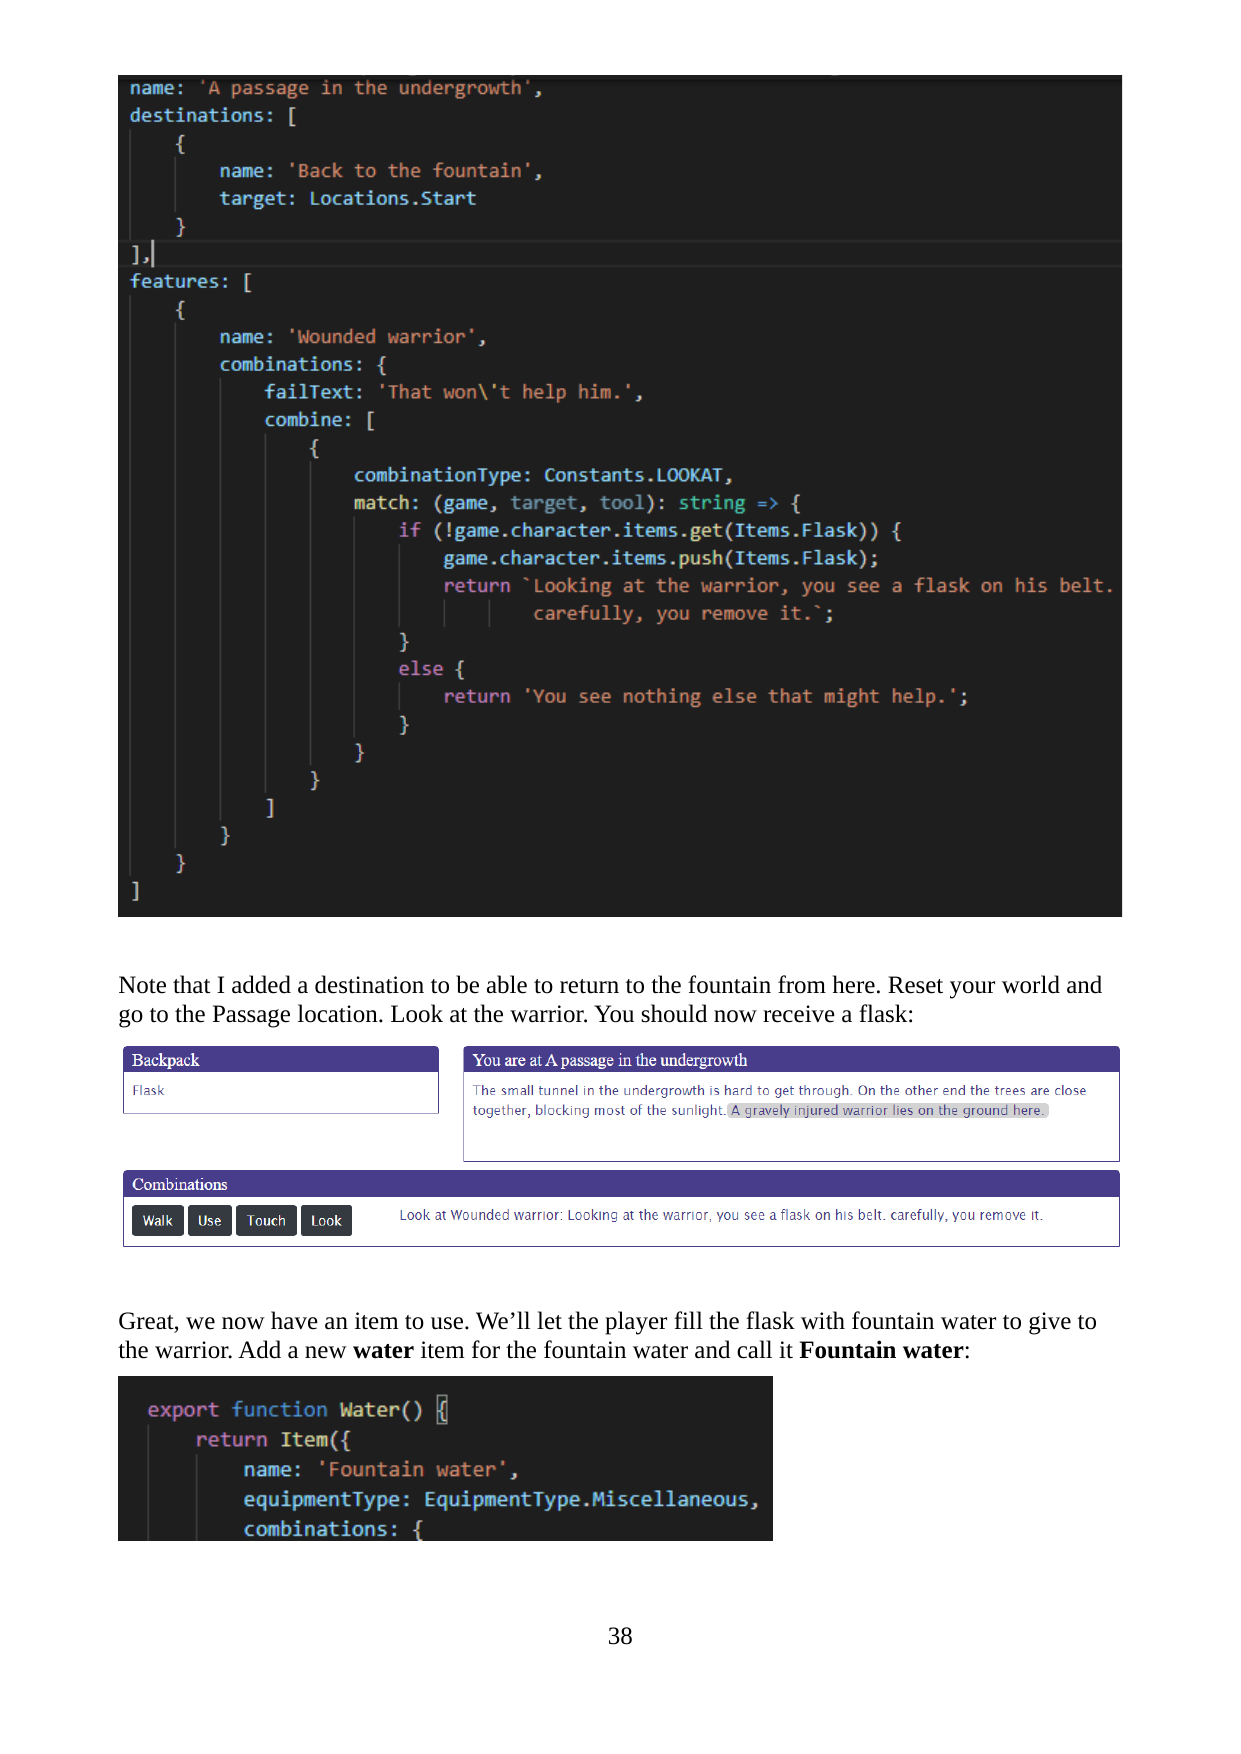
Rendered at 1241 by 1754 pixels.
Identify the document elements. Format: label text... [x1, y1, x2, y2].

text Note that I added a destination to be able to return to the fountain from here. Reset your world and go to the Passage location. Look at the warrior. You should now receive a flask: [118, 970, 1122, 1027]
text Great, we now have an item to use. We’ll let the player fill the flask with fountain water to give to the warrior. Add a new water item for the fountain water and call it Fountain water: [118, 1306, 1122, 1364]
